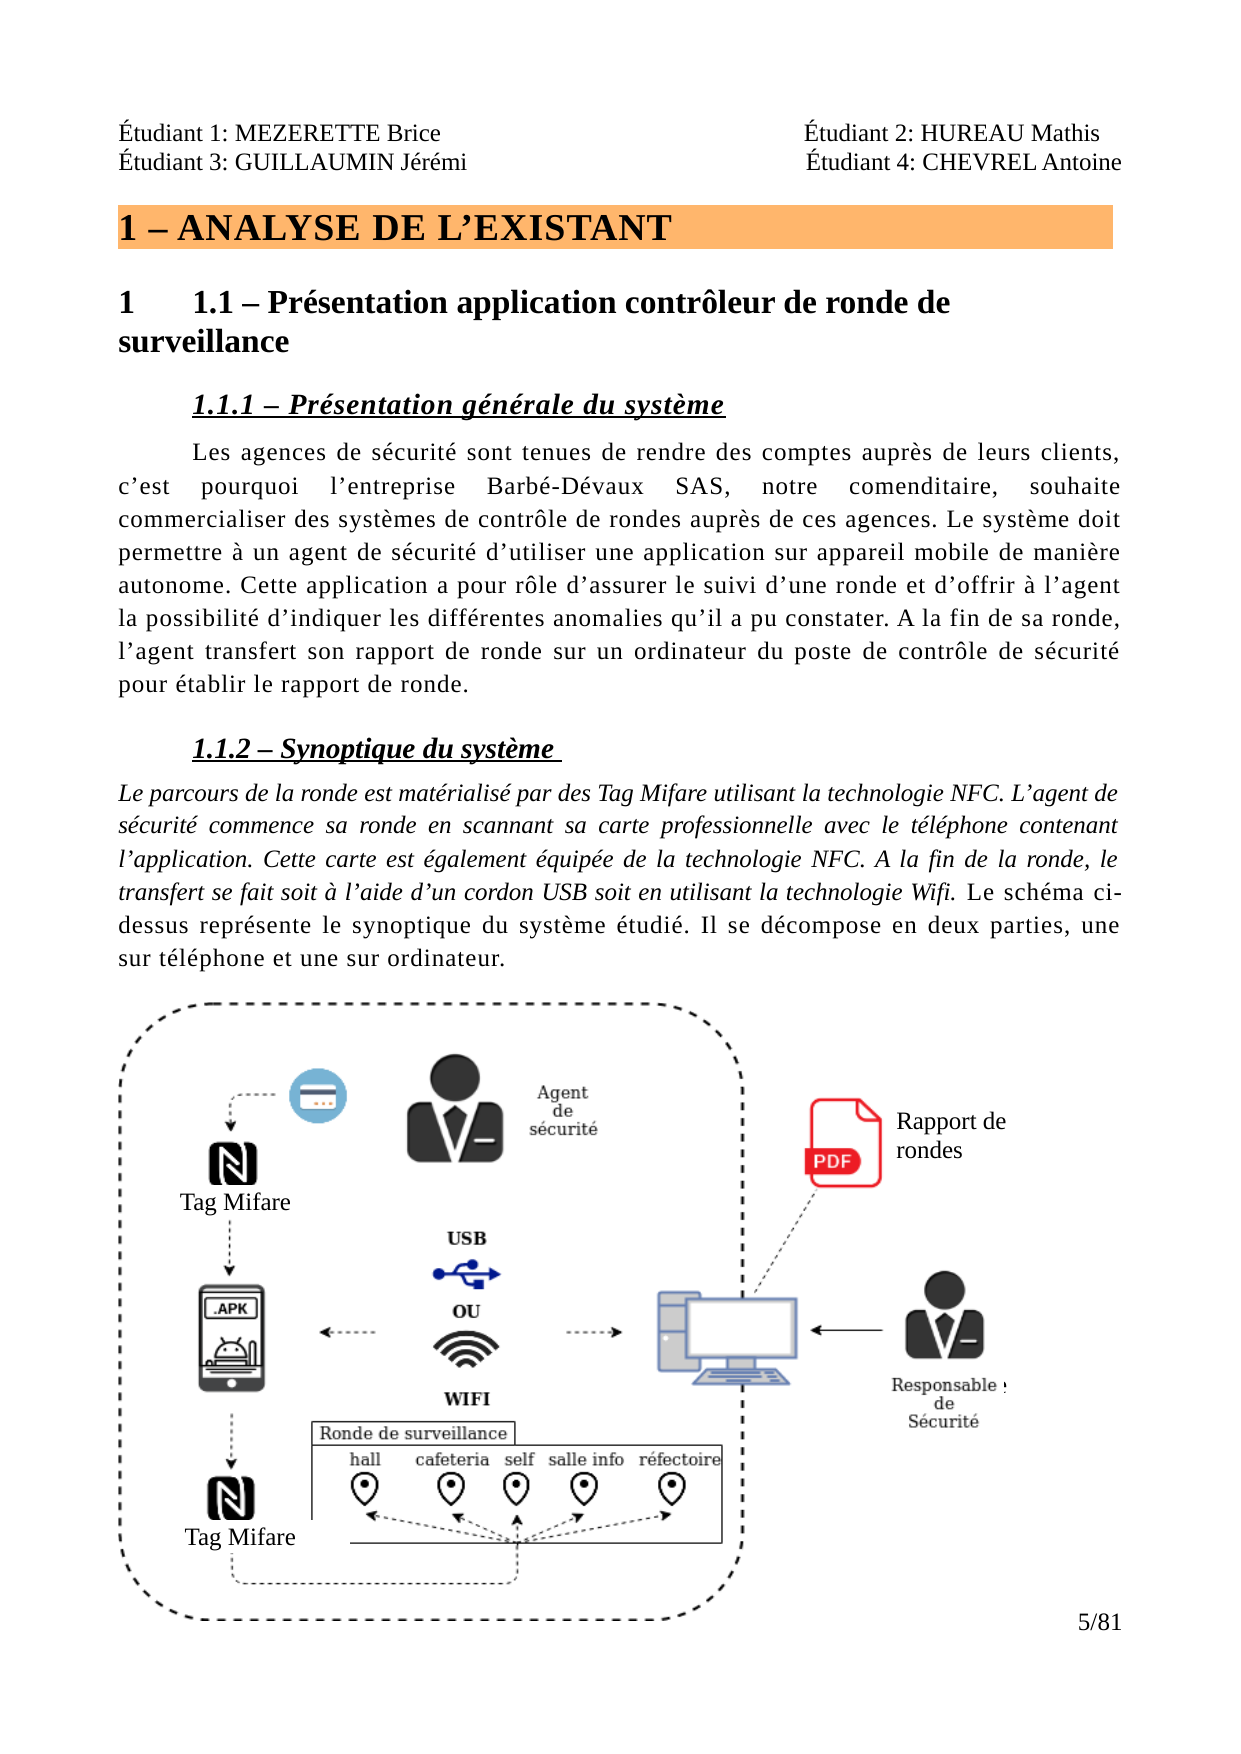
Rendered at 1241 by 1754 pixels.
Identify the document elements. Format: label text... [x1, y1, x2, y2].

picture [118, 1002, 1004, 1621]
text Le parcours de la ronde est matérialisé par des Tag Mifare utilisant la technologie NFC. L’agent de sécurité commence sa ronde en scannant sa carte professionnelle avec le téléphone contenant l’application. Cette carte est également équipée de la technologie NFC. A la fin de la ronde, le transfert se fait soit à l’aide d’un cordon USB soit en utilisant la technologie Wifi. Le schéma ci-dessus représente le synoptique du système étudié. Il se décompose en deux parties, une sur téléphone et une sur ordinateur. [118, 778, 1122, 971]
subtitle 1 – ANALYSE DE L’EXISTANT [118, 205, 1122, 249]
subtitle 1.1.1 – Présentation générale du système [118, 387, 1122, 421]
text Les agences de sécurité sont tenues de rendre des comptes auprès de leurs clients, c’est pourquoi l’entreprise Barbé-Dévaux SAS, notre comenditaire, souhaite commercialiser des systèmes de contrôle de rondes auprès de ces agences. Le système doit permettre à un agent de sécurité d’utiliser une application sur appareil mobile de manière autonome. Cette application a pour rôle d’assurer le suivi d’une ronde et d’offrir à l’agent la possibilité d’indiquer les différentes anomalies qu’il a pu constater. A la fin de sa ronde, l’agent transfert son rapport de ronde sur un ordinateur du poste de contrôle de sécurité pour établir le rapport de ronde. [118, 433, 1122, 698]
subtitle 1.1 – Présentation application contrôleur de ronde de surveillance [118, 282, 1122, 360]
subtitle 1.1.2 – Synoptique du système [118, 731, 1122, 765]
